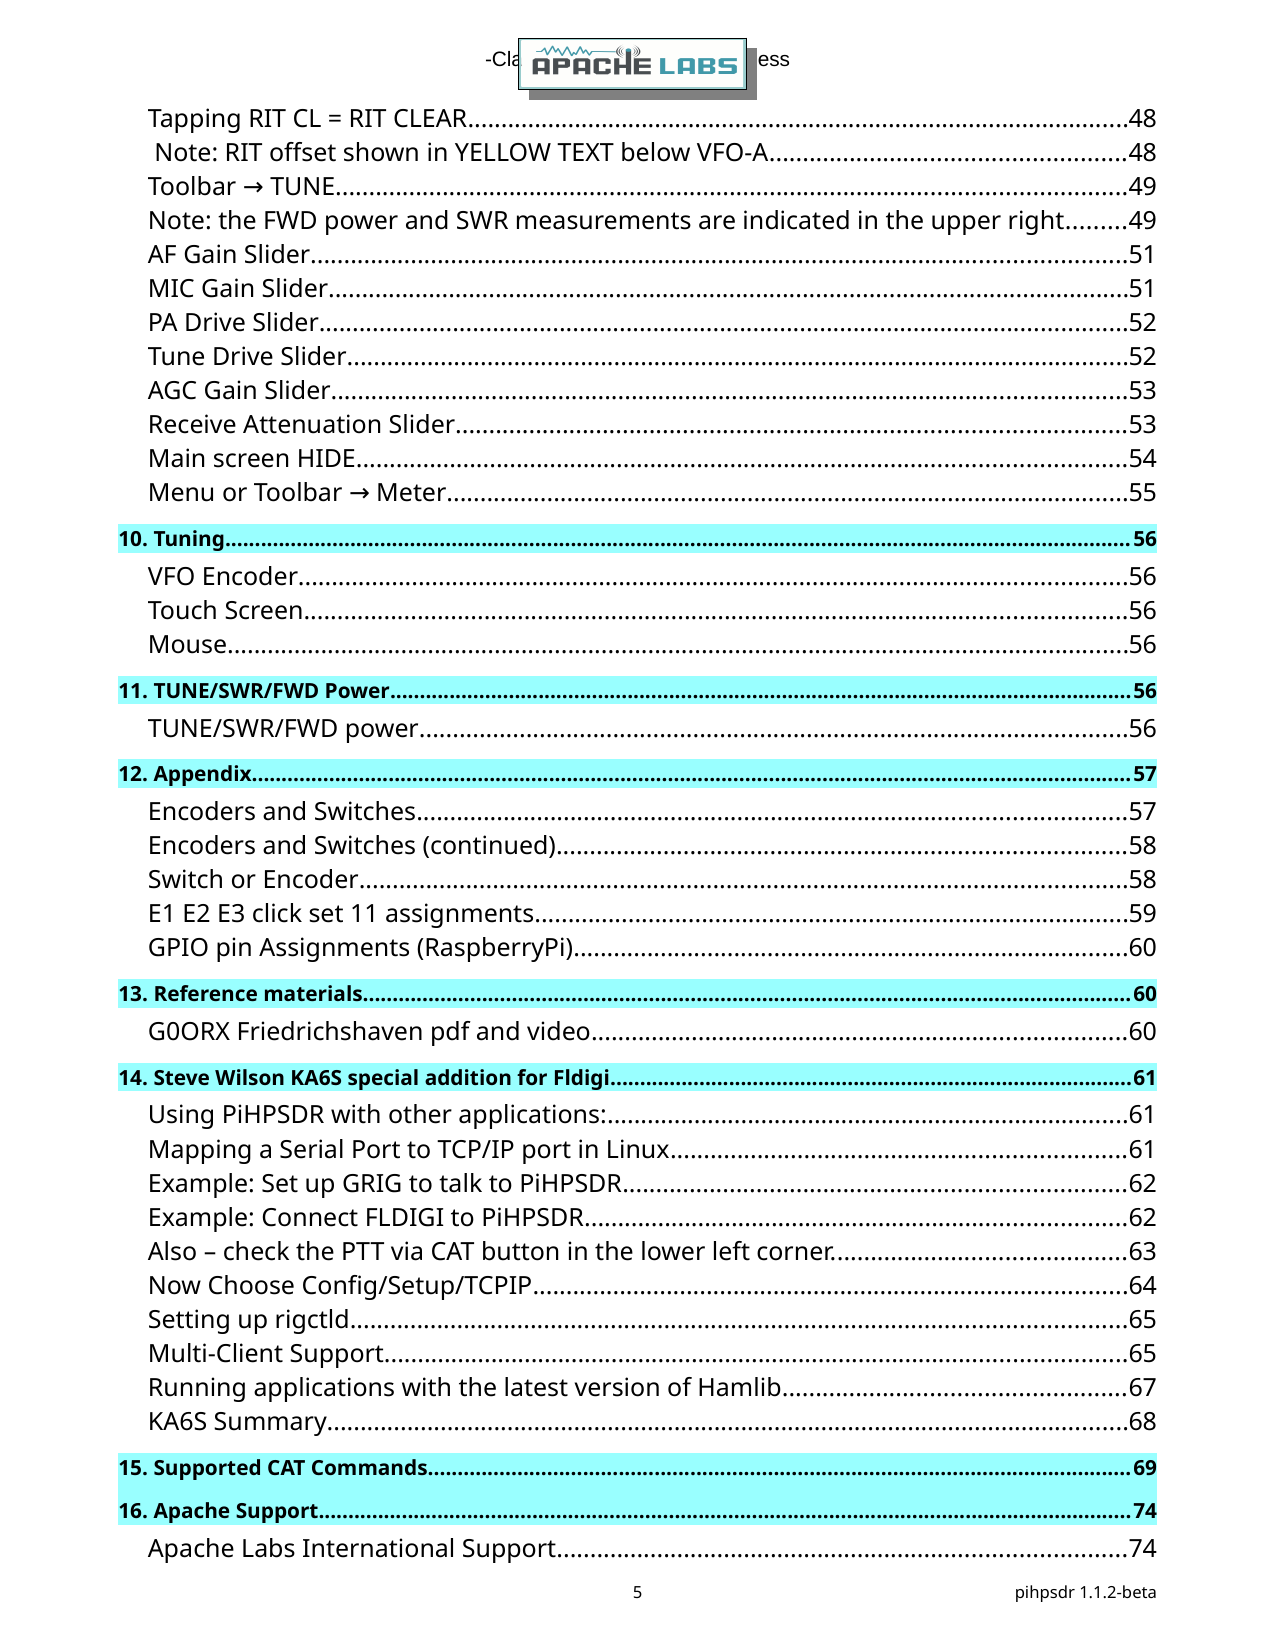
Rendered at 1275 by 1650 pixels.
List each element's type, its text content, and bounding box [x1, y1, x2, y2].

text Encoders and Switches 57 [148, 794, 1157, 828]
text Toolbar → TUNE 49 [148, 168, 1157, 203]
text AGC Gain Slider 53 [148, 373, 1157, 407]
text PA Drive Slider 52 [148, 305, 1157, 339]
text Tapping RIT CL = RIT CLEAR 48 [148, 100, 1157, 134]
picture [521, 40, 744, 87]
text Setting up rigctld 65 [148, 1302, 1157, 1336]
text MIC Gain Slider 51 [148, 271, 1157, 305]
text Touch Screen 56 [148, 593, 1157, 627]
text E1 E2 E3 click set 11 assignments 59 [148, 896, 1157, 930]
text Now Choose Config/Setup/TCPIP 64 [148, 1267, 1157, 1302]
text Multi-Client Support 65 [148, 1336, 1157, 1370]
text Switch or Encoder 58 [148, 862, 1157, 896]
text Receive Attenuation Slider 53 [148, 407, 1157, 441]
text Running applications with the latest version of Hamlib 67 [148, 1370, 1157, 1404]
text AF Gain Slider 51 [148, 237, 1157, 271]
text G0ORX Friedrichshaven pdf and video 60 [148, 1014, 1157, 1048]
text Apache Labs International Support 74 [148, 1531, 1157, 1565]
text VFO Encoder 56 [148, 559, 1157, 593]
text Example: Set up GRIG to talk to PiHPSDR 62 [148, 1165, 1157, 1199]
text GPIO pin Assignments (RaspberryPi) 60 [148, 930, 1157, 964]
text Mouse 56 [148, 627, 1157, 661]
text Using PiHPSDR with other applications: 61 [148, 1097, 1157, 1131]
text Note: the FWD power and SWR measurements are indicated in the upper right 49 [148, 203, 1157, 237]
text Main screen HIDE 54 [148, 441, 1157, 475]
text Menu or Toolbar → Meter 55 [148, 475, 1157, 509]
text TUNE/SWR/FWD power 56 [148, 710, 1157, 744]
text Note: RIT offset shown in YELLOW TEXT below VFO-A 48 [148, 134, 1157, 168]
text Tune Drive Slider 52 [148, 339, 1157, 373]
text Mapping a Serial Port to TCP/IP port in Linux 61 [148, 1131, 1157, 1165]
text Also – check the PTT via CAT button in the lower left corner. 63 [148, 1233, 1157, 1267]
text Example: Connect FLDIGI to PiHPSDR 62 [148, 1199, 1157, 1233]
text KA6S Summary 68 [148, 1404, 1157, 1438]
text Encoders and Switches (continued) 58 [148, 828, 1157, 862]
